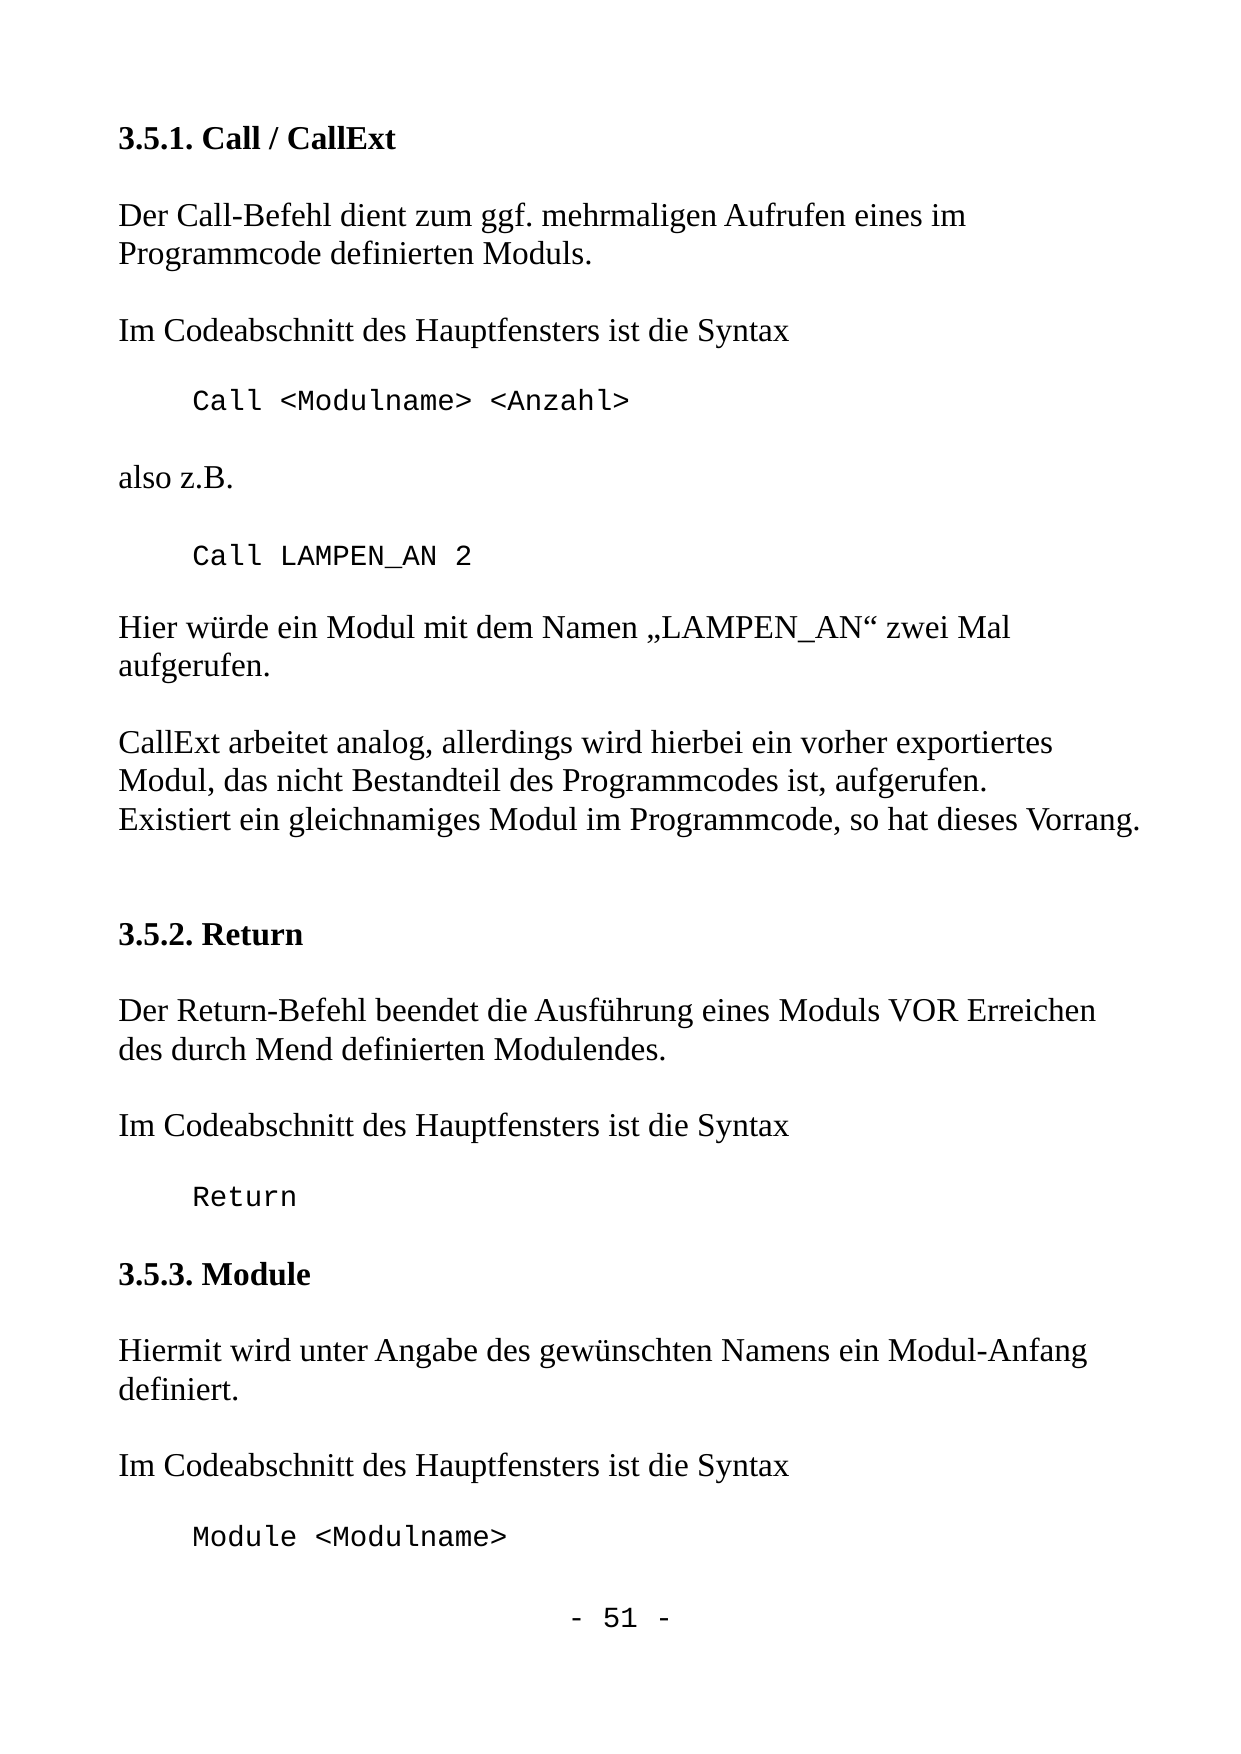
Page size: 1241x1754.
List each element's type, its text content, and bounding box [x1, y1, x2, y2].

text Existiert ein gleichnamiges Modul im Programmcode, so hat dieses Vorrang. [118, 799, 1146, 837]
text 3.5.2. Return [118, 914, 1122, 952]
text Module <Modulname> [118, 1522, 1122, 1555]
text Der Call-Befehl dient zum ggf. mehrmaligen Aufrufen eines im Programmcode definierten Moduls. [118, 195, 1122, 271]
text Im Codeabschnitt des Hauptfensters ist die Syntax [118, 310, 1122, 348]
text Hiermit wird unter Angabe des gewünschten Namens ein Modul-Anfang definiert. [118, 1330, 1122, 1407]
text Return [118, 1182, 1122, 1215]
text Im Codeabschnitt des Hauptfensters ist die Syntax [118, 1106, 1122, 1144]
text Hier würde ein Modul mit dem Namen „LAMPEN_AN“ zwei Mal aufgerufen. [118, 607, 1122, 684]
text also z.B. [118, 458, 1122, 496]
text 3.5.3. Module [118, 1254, 1122, 1292]
text Call LAMPEN_AN 2 [118, 534, 1122, 574]
text Call <Modulname> <Anzahl> [118, 386, 1122, 419]
text Im Codeabschnitt des Hauptfensters ist die Syntax [118, 1445, 1122, 1484]
text 3.5.1. Call / CallExt [118, 118, 1122, 156]
text CallExt arbeitet analog, allerdings wird hierbei ein vorher exportiertes Modul, das nicht Bestandteil des Programmcodes ist, aufgerufen. [118, 722, 1122, 799]
text Der Return-Befehl beendet die Ausführung eines Moduls VOR Erreichen des durch Mend definierten Modulendes. [118, 991, 1122, 1067]
